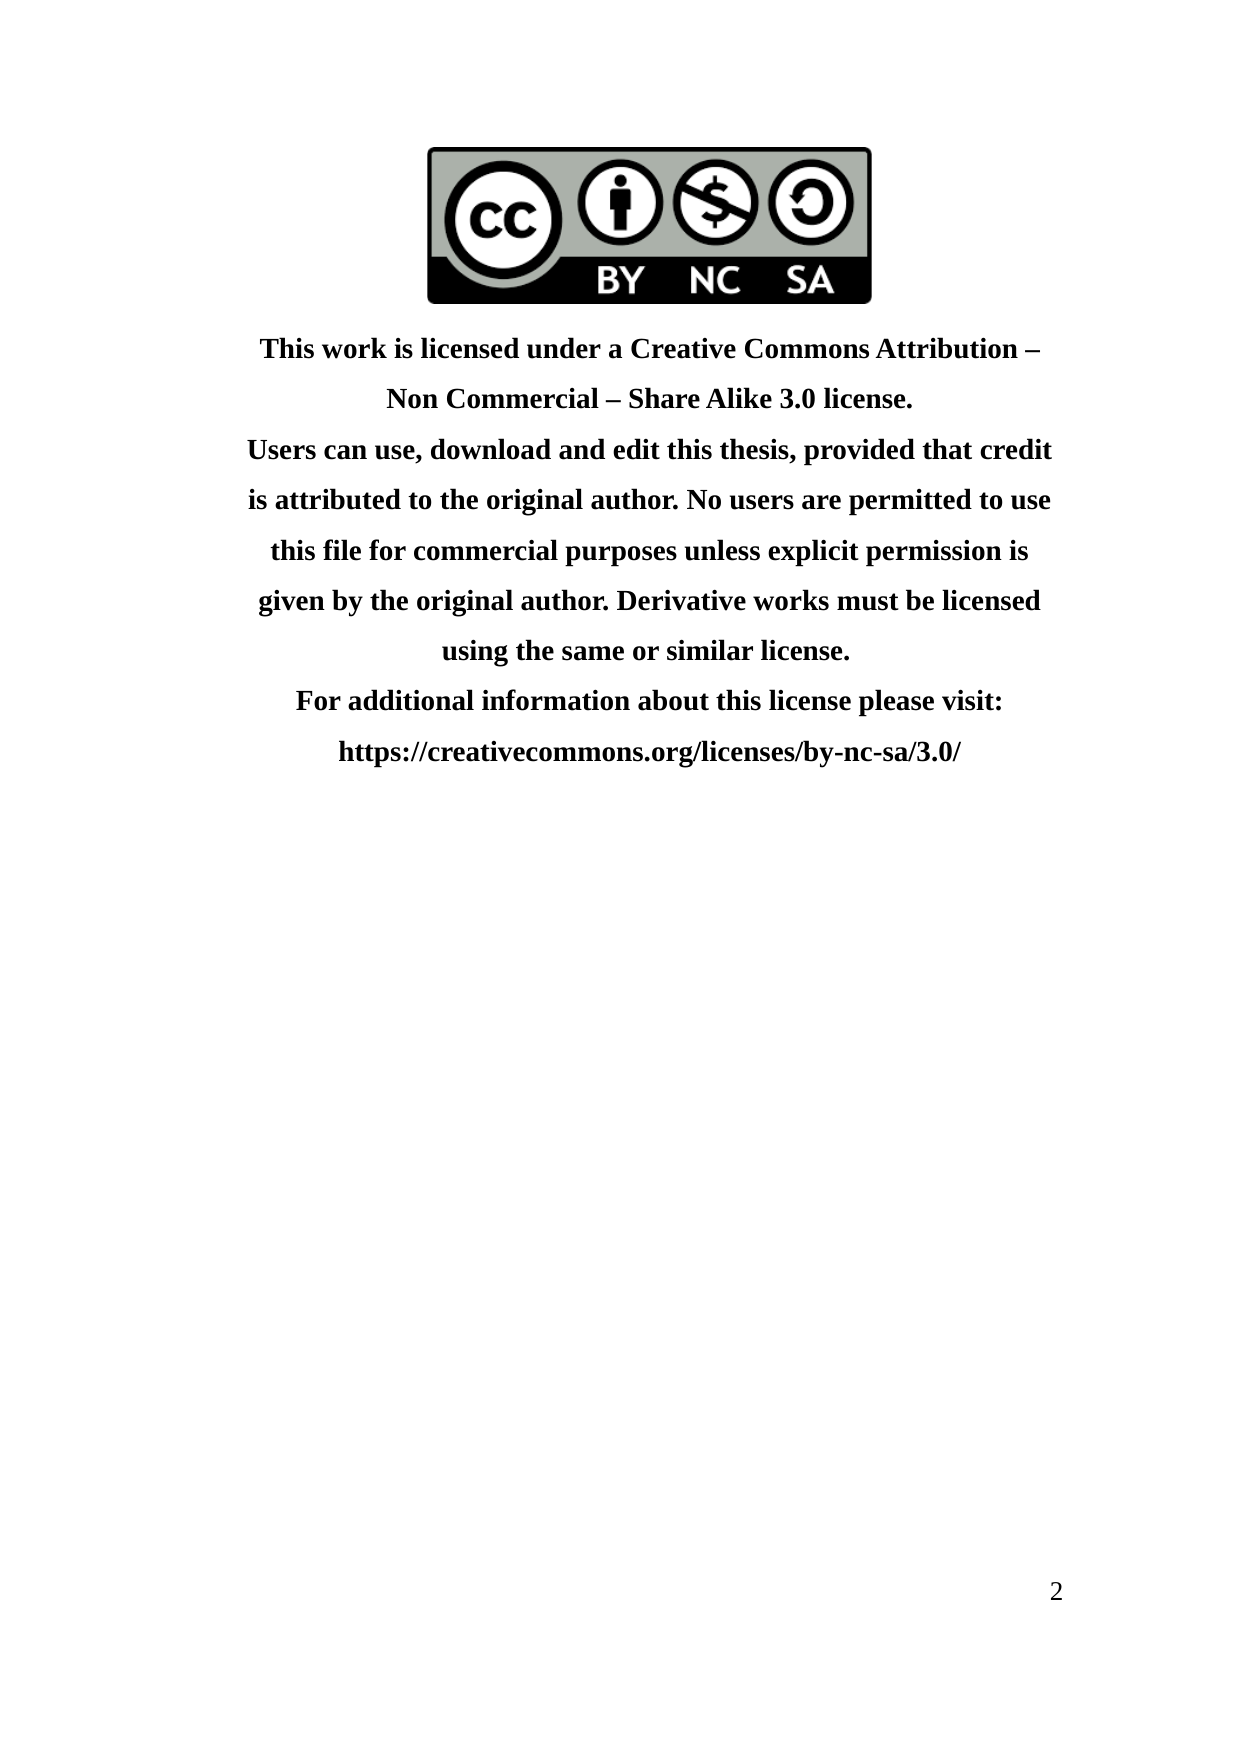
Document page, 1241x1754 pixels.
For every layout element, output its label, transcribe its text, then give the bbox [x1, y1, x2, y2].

text For additional information about this license please visit: [236, 683, 1063, 717]
text This work is licensed under a Creative Commons Attribution – Non Commercial – Share Alike 3.0 license. [236, 331, 1063, 415]
picture [427, 147, 872, 304]
text Users can use, download and edit this thesis, provided that credit is attributed to the original author. No users are permitted to use this file for commercial purposes unless explicit permission is given by the original author. Derivative works must be licensed using the same or similar license. [236, 432, 1063, 667]
text https://creativecommons.org/licenses/by-nc-sa/3.0/ [236, 734, 1063, 767]
